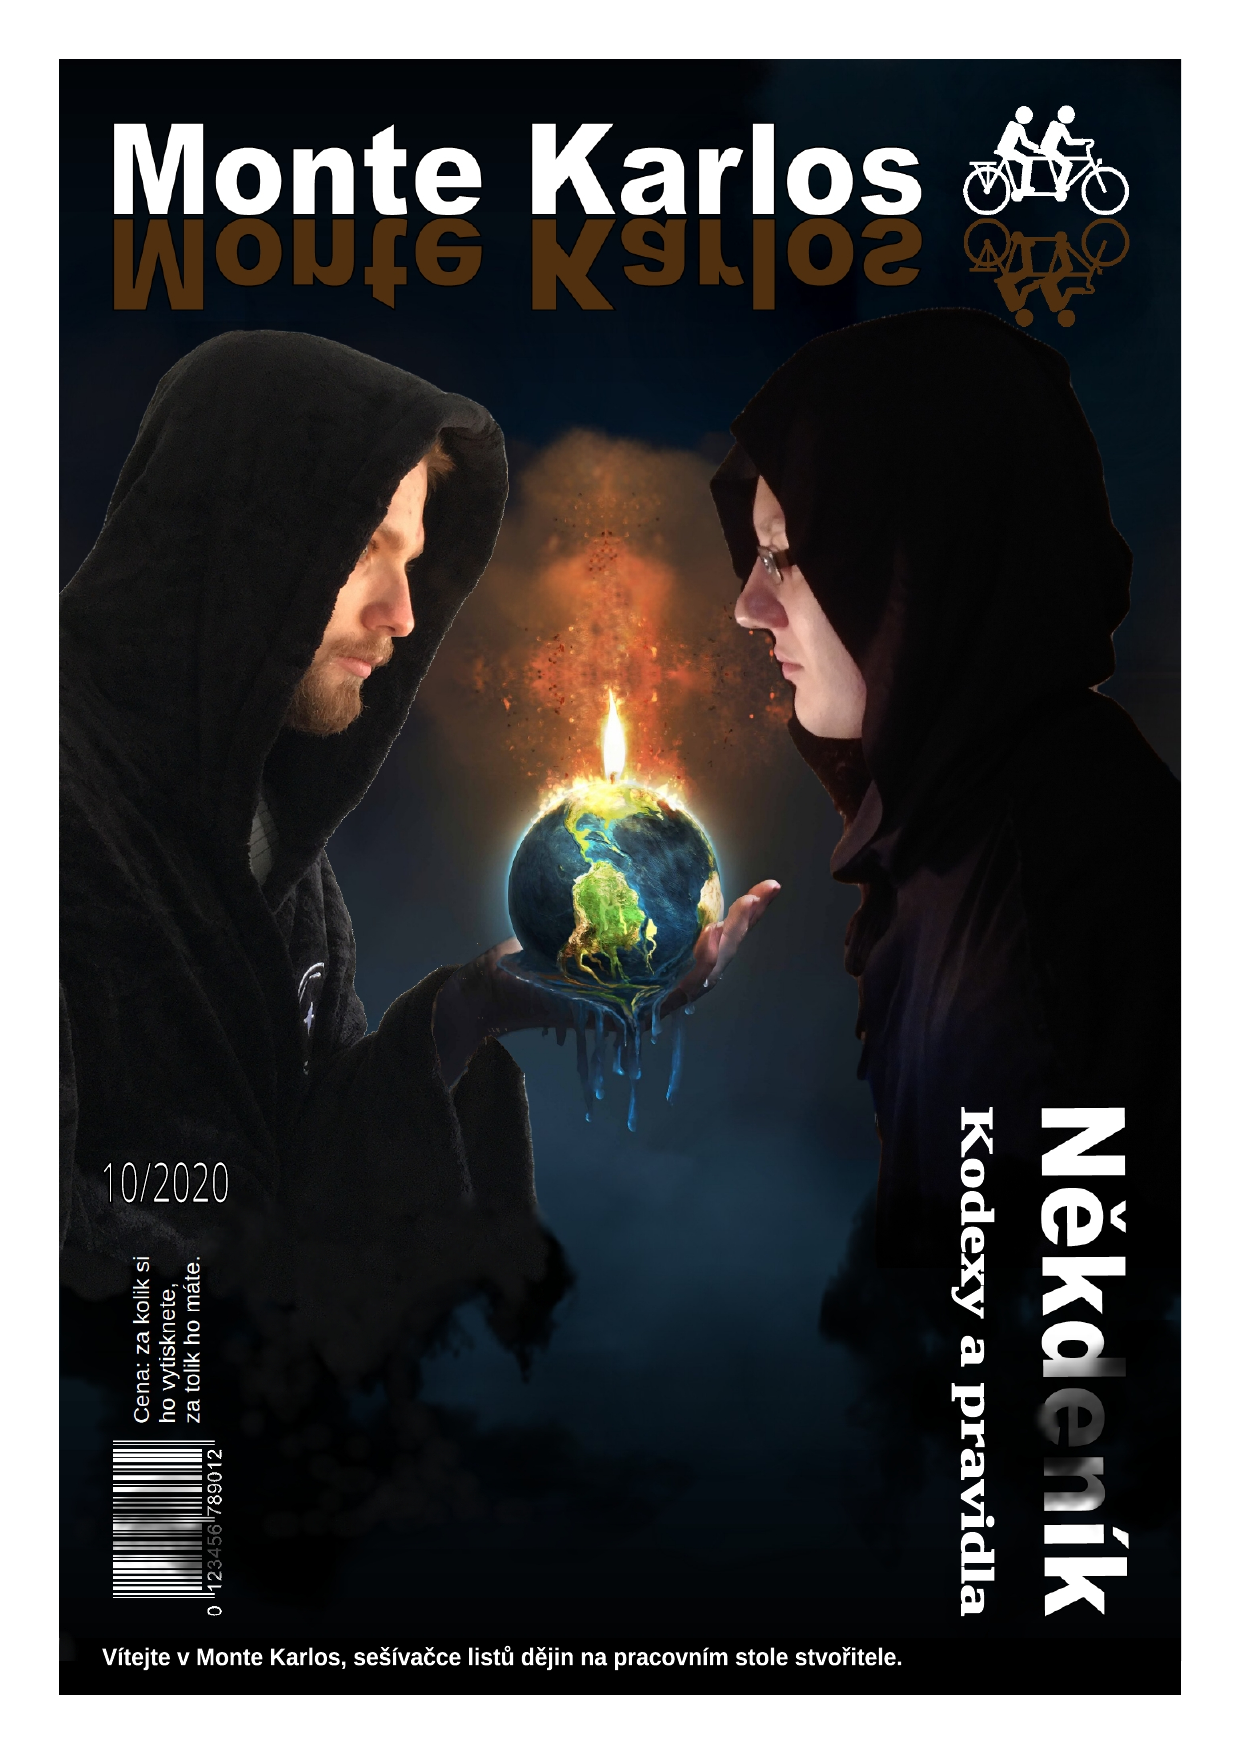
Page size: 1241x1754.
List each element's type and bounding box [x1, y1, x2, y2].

picture [428, 1655, 436, 1661]
picture [800, 1655, 809, 1661]
picture [59, 59, 1182, 1661]
